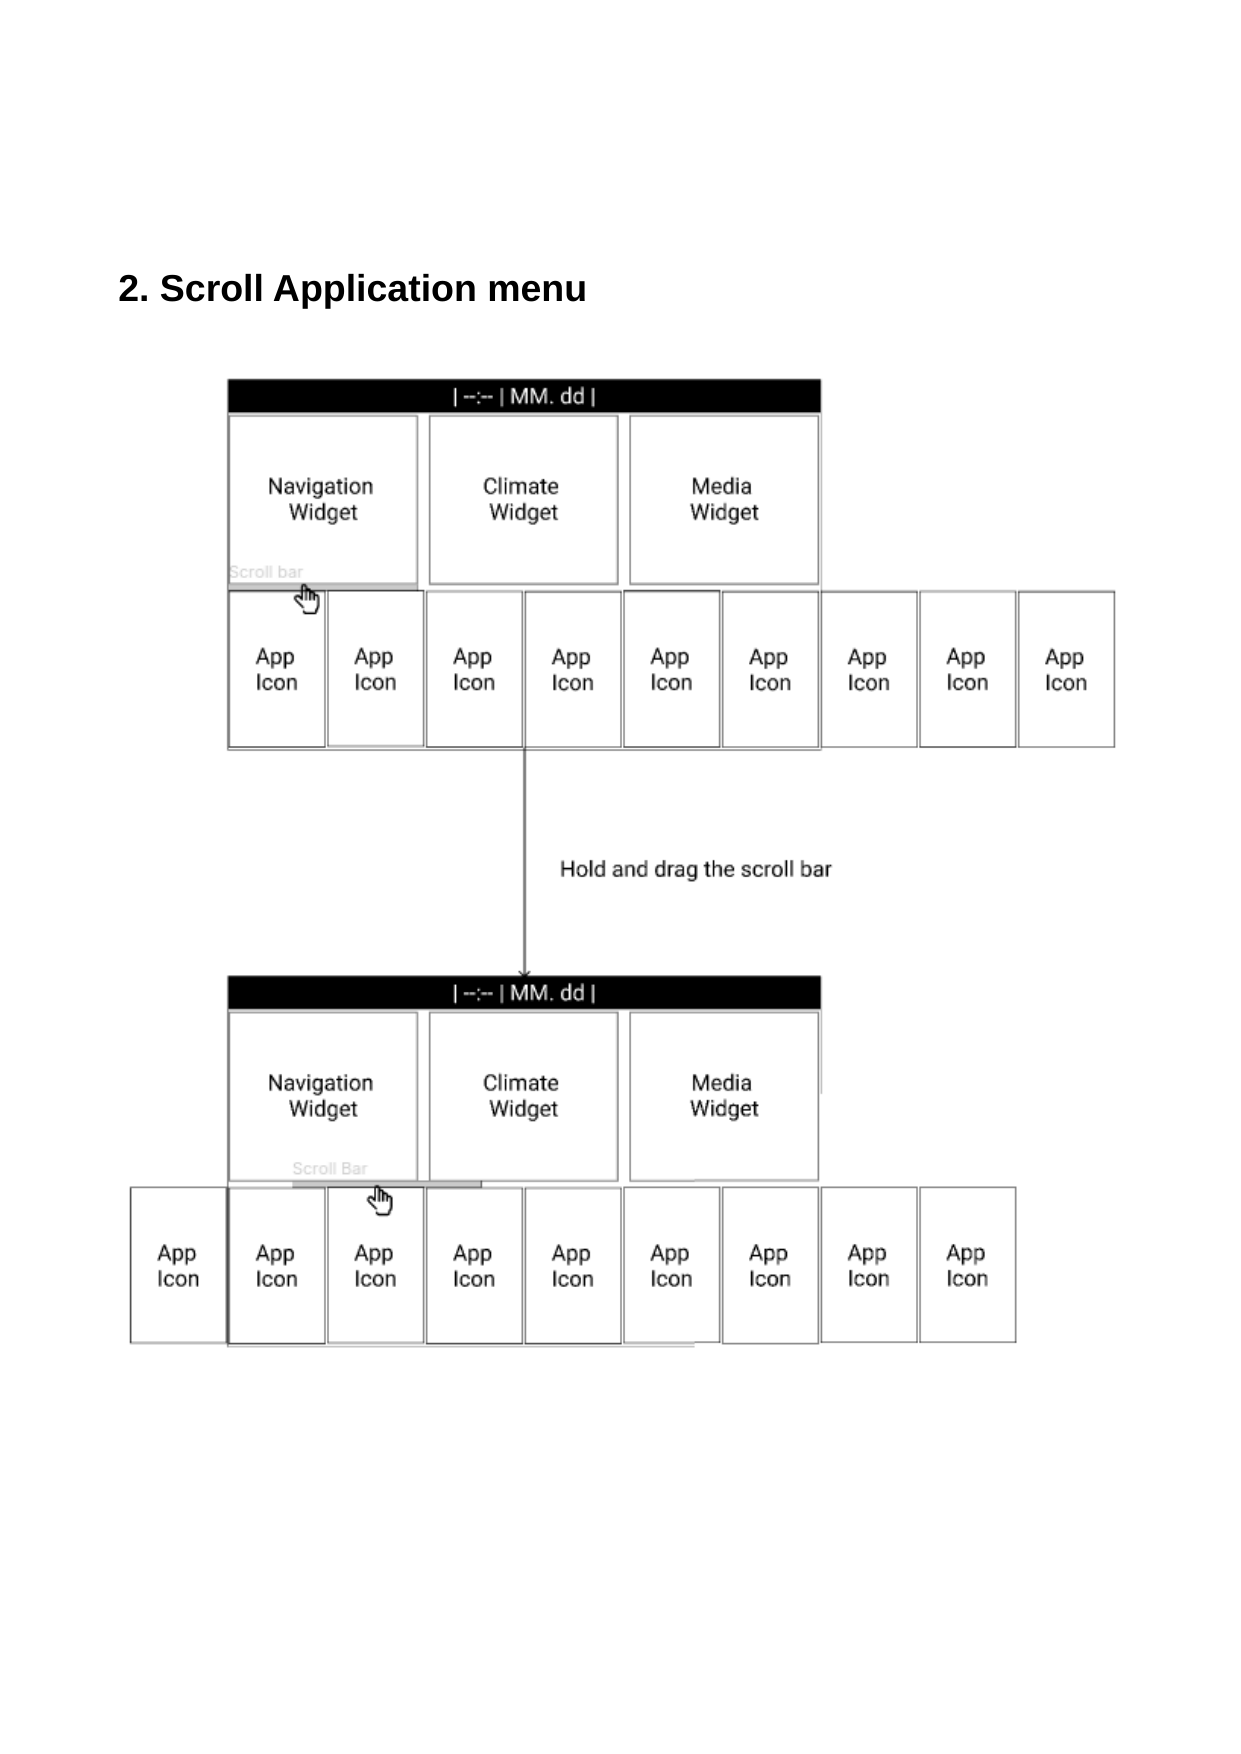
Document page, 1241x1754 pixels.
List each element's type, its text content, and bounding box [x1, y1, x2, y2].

subtitle 2. Scroll Application menu [118, 266, 1122, 309]
picture [118, 367, 1123, 1372]
